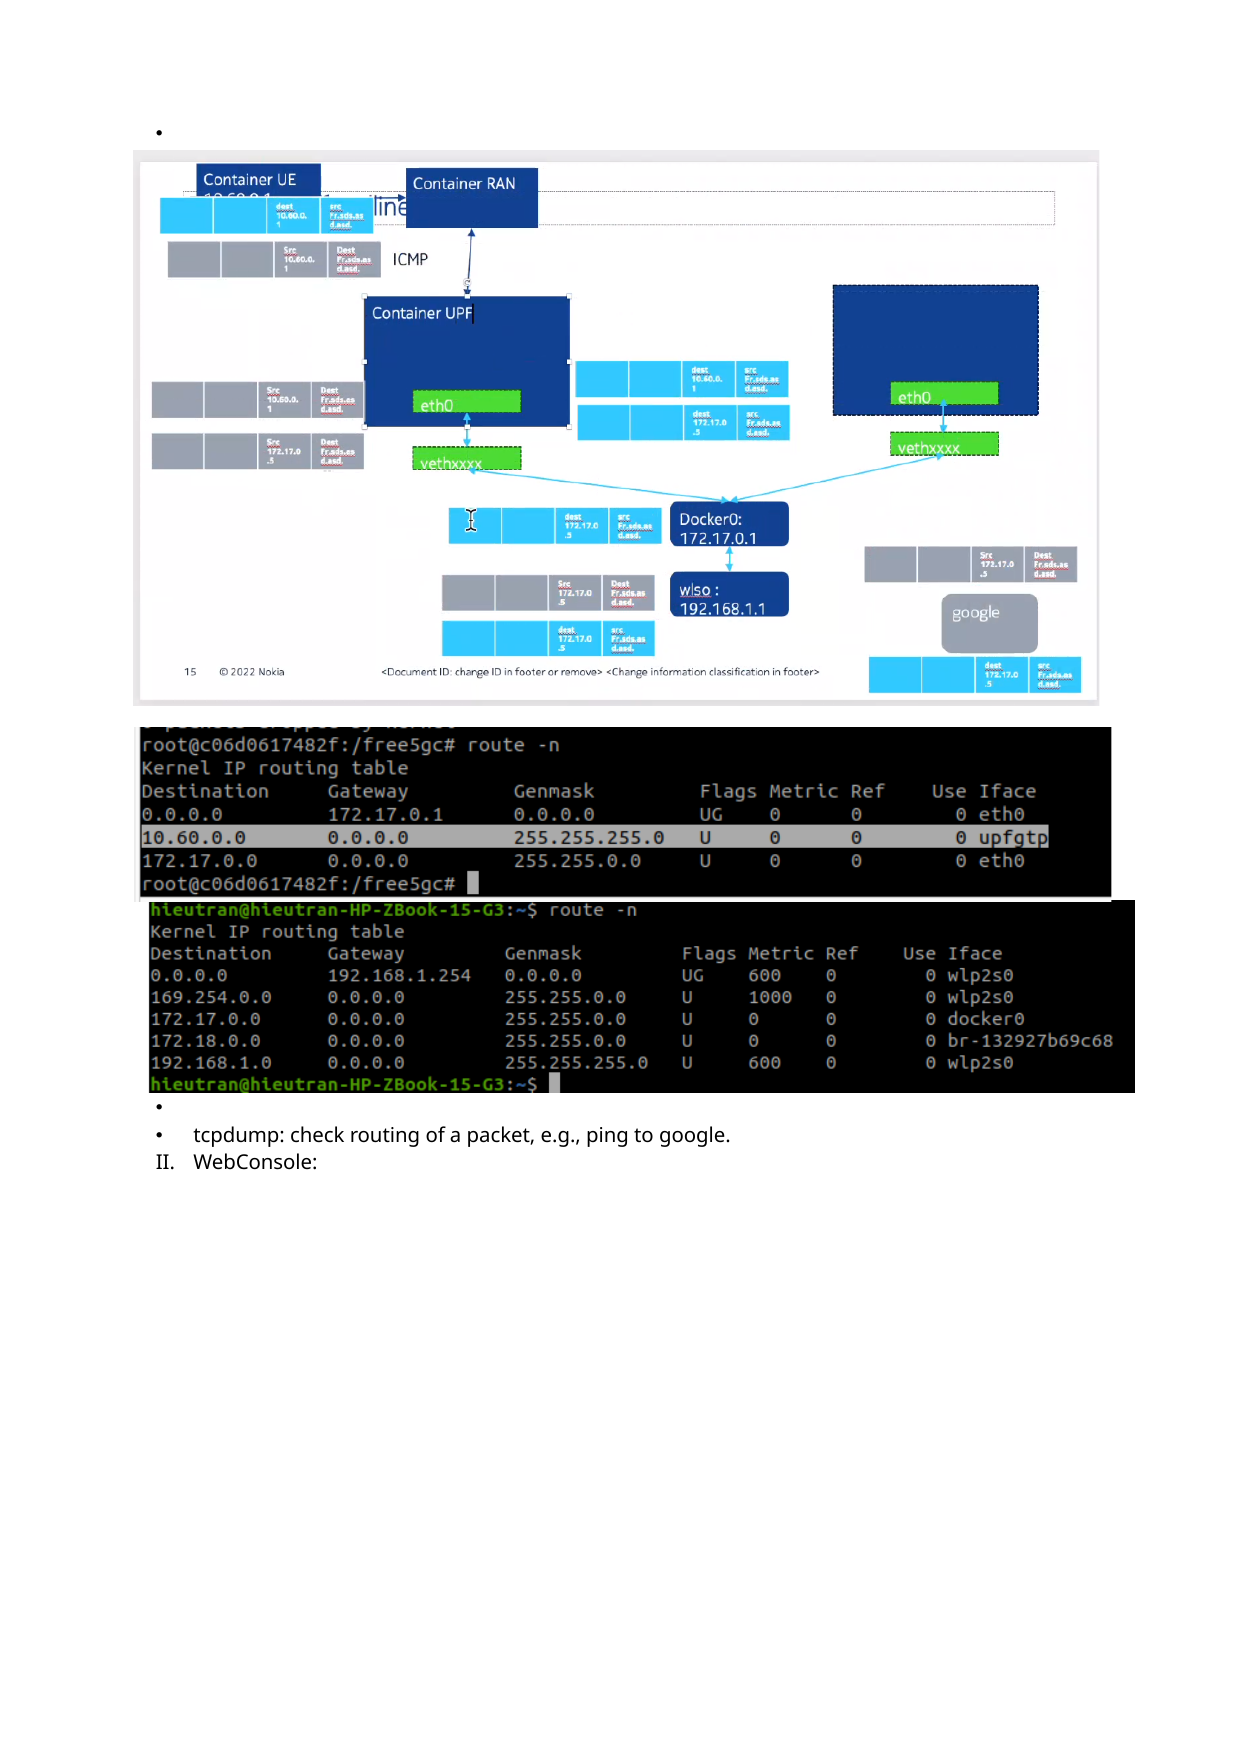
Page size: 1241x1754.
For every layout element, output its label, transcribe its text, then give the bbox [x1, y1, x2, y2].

list tcpdump: check routing of a packet, e.g., ping to google. [156, 1120, 1122, 1148]
picture [133, 150, 1100, 706]
list WebConsole: [156, 1148, 1122, 1176]
picture [134, 727, 1135, 1093]
